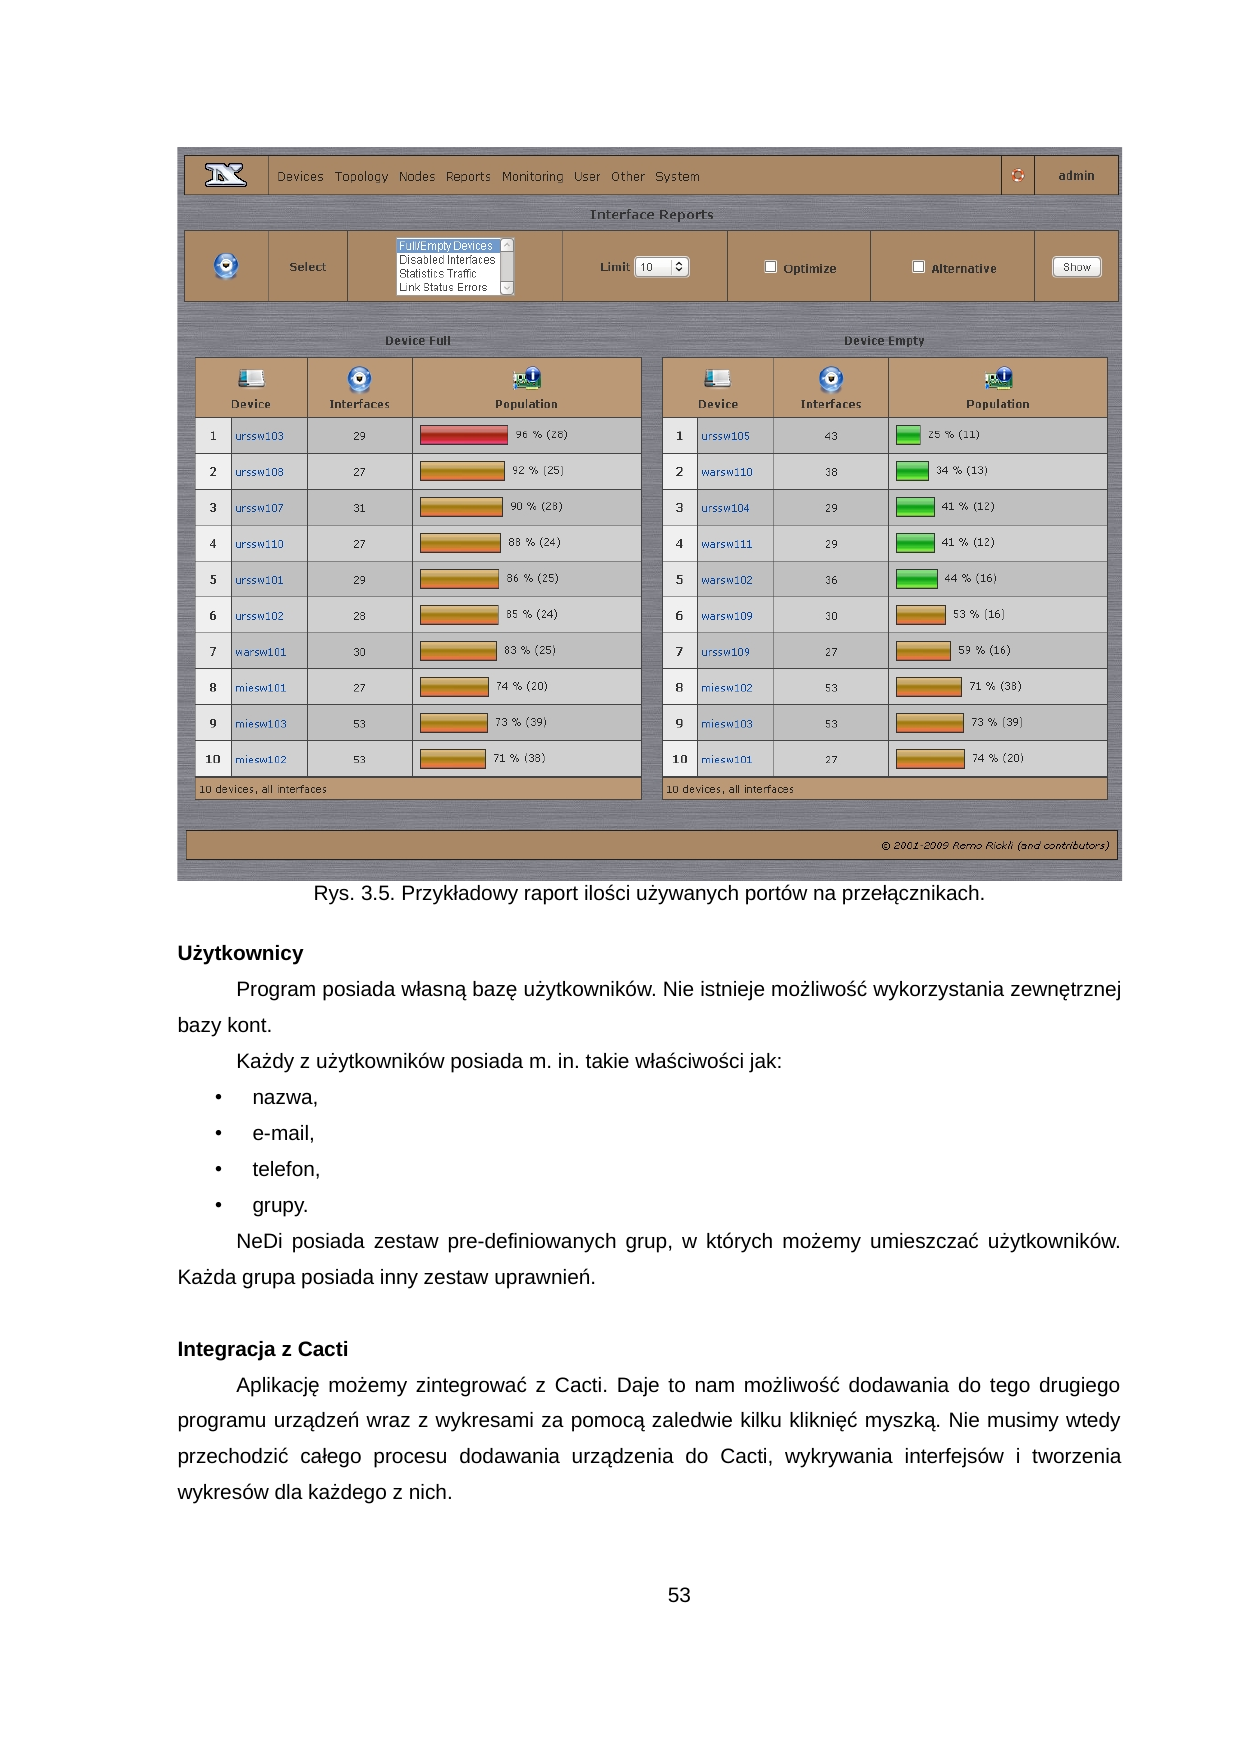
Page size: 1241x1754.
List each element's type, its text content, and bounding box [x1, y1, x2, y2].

list nazwa, [215, 1084, 1122, 1108]
text Program posiada własną bazę użytkowników. Nie istnieje możliwość wykorzystania zewnętrznej bazy kont. [177, 977, 1122, 1037]
text NeDi posiada zestaw pre-definiowanych grup, w których możemy umieszczać użytkowników. Każda grupa posiada inny zestaw uprawnień. [177, 1229, 1122, 1288]
picture [177, 147, 1123, 881]
text Aplikację możemy zintegrować z Cacti. Daje to nam możliwość dodawania do tego drugiego programu urządzeń wraz z wykresami za pomocą zaledwie kilku kliknięć myszką. Nie musimy wtedy przechodzić całego procesu dodawania urządzenia do Cacti, wykrywania interfejsów i tworzenia wykresów dla każdego z nich. [177, 1372, 1122, 1504]
text Każdy z użytkowników posiada m. in. takie właściwości jak: [177, 1048, 1122, 1072]
text Użytkownicy [177, 941, 1122, 965]
text Rys. 3.5. Przykładowy raport ilości używanych portów na przełącznikach. [177, 881, 1122, 905]
list telefon, [215, 1157, 1122, 1181]
text Integracja z Cacti [177, 1336, 1122, 1360]
list grupy. [215, 1193, 1122, 1217]
list e-mail, [215, 1121, 1122, 1144]
